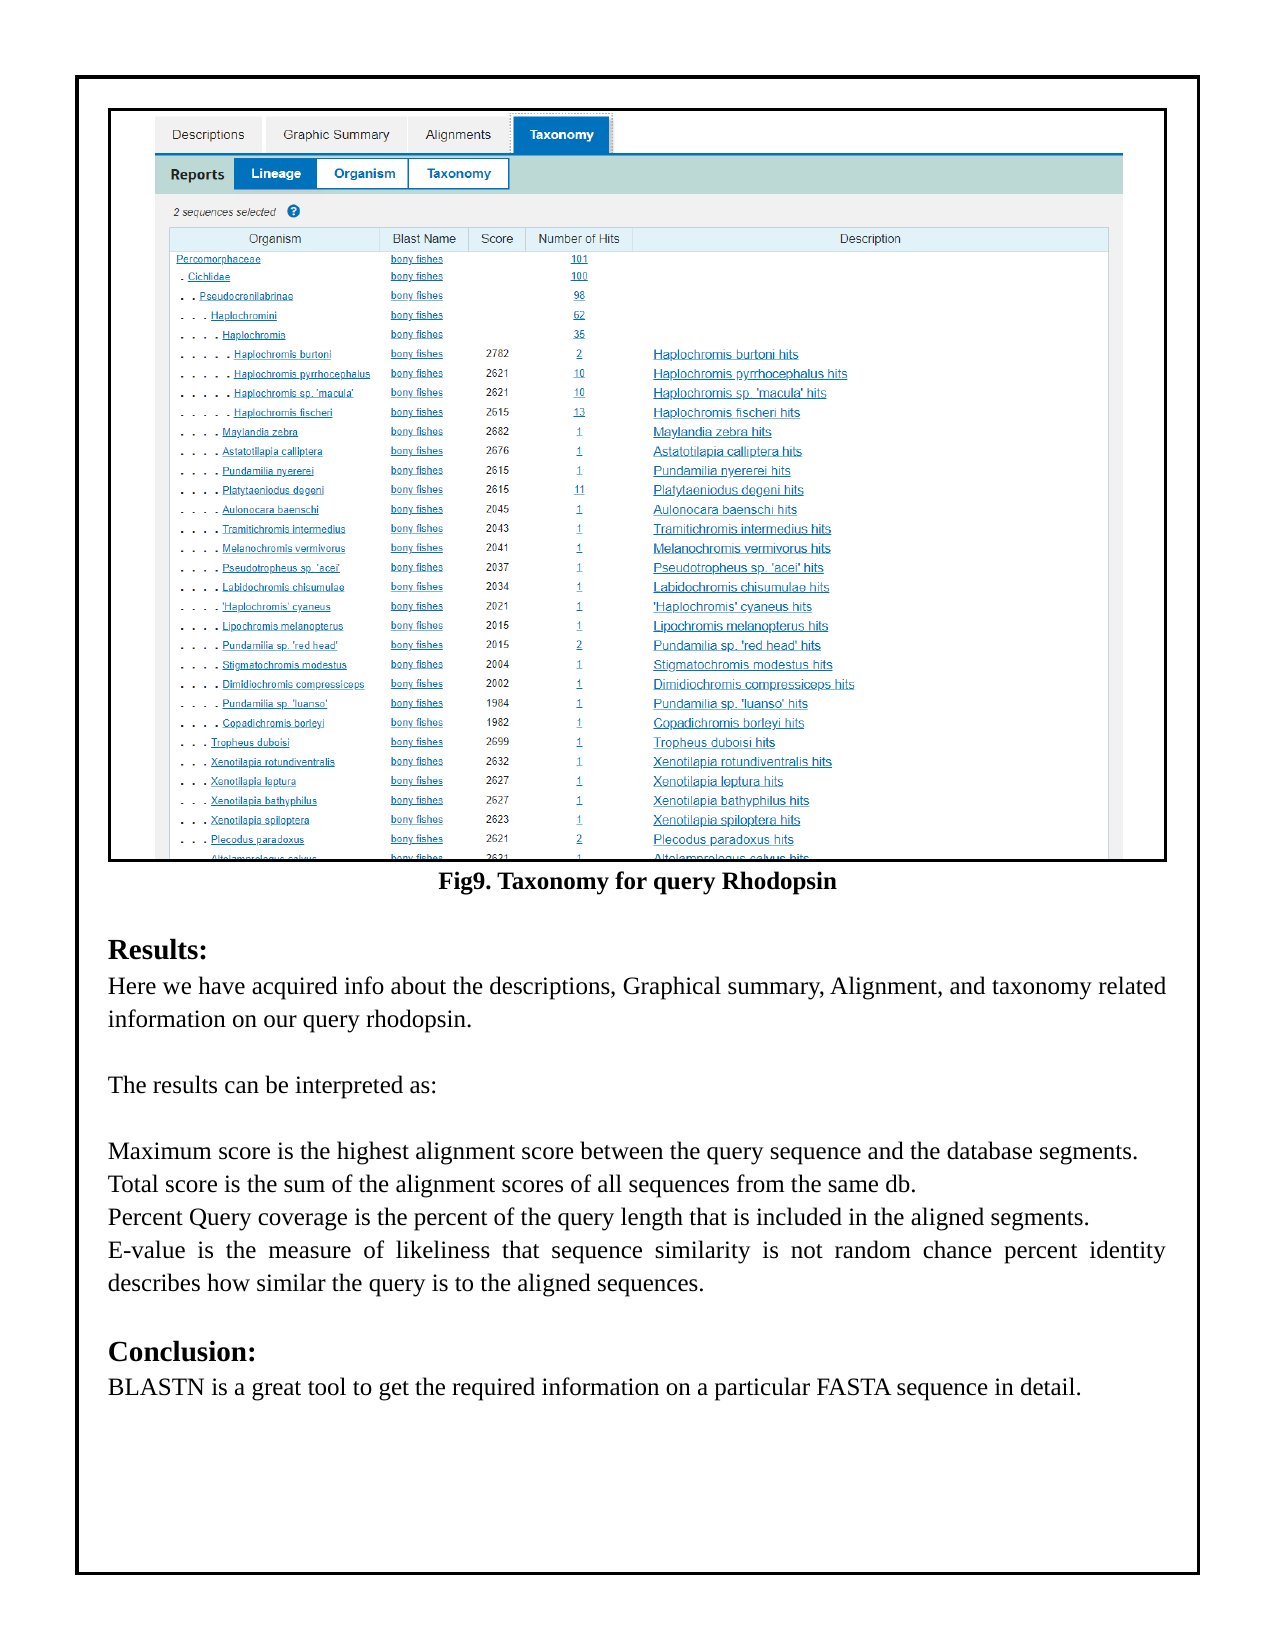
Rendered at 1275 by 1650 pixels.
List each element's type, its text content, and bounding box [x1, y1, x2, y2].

text The results can be interpreted as: [108, 1070, 1167, 1098]
text Conclusion: [108, 1334, 1167, 1367]
text E-value is the measure of likeliness that sequence similarity is not random chance percent identity describes how similar the query is to the aligned sequences. [108, 1235, 1167, 1297]
text Total score is the sum of the alignment scores of all sequences from the same db. [108, 1169, 1167, 1198]
text Fig9. Taxonomy for query Rhodopsin [108, 862, 1167, 895]
text Results: [108, 932, 1167, 966]
text Here we have acquired info about the descriptions, Graphical summary, Alignment, and taxonomy related information on our query rhodopsin. [108, 971, 1167, 1032]
text Maximum score is the highest alignment score between the query sequence and the database segments. [108, 1136, 1167, 1164]
text Percent Query coverage is the percent of the query length that is included in the aligned segments. [108, 1202, 1167, 1231]
text BLASTN is a great tool to get the required information on a particular FASTA sequence in detail. [108, 1372, 1167, 1401]
